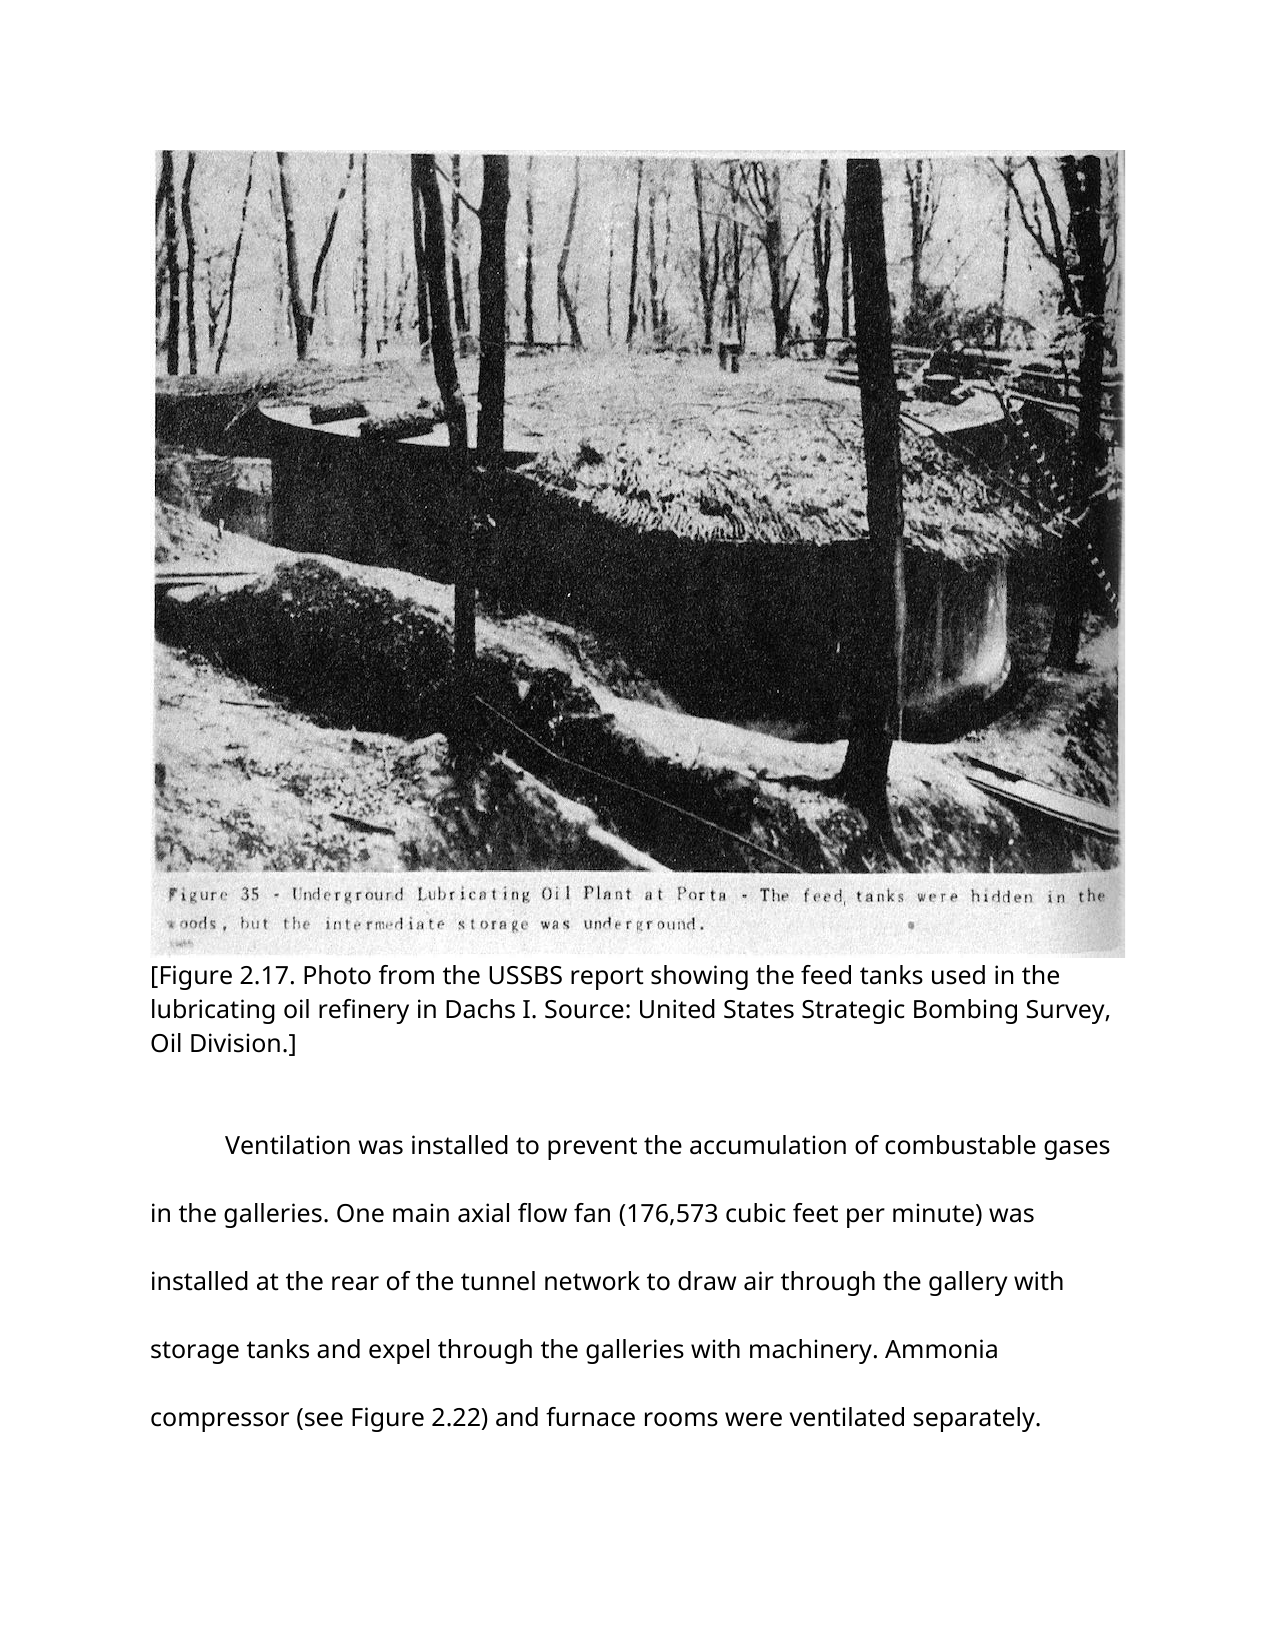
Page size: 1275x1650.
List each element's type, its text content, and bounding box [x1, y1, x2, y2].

text [Figure 2.17. Photo from the USSBS report showing the feed tanks used in the lubricating oil refinery in Dachs I. Source: United States Strategic Bombing Survey, Oil Division.] [150, 958, 1125, 1059]
text Ventilation was installed to prevent the accumulation of combustable gases in the galleries. One main axial flow fan (176,573 cubic feet per minute) was installed at the rear of the tunnel network to draw air through the gallery with storage tanks and expel through the galleries with machinery. Ammonia compressor (see Figure 2.22) and furnace rooms were ventilated separately. [150, 1128, 1125, 1434]
picture [150, 150, 1125, 958]
